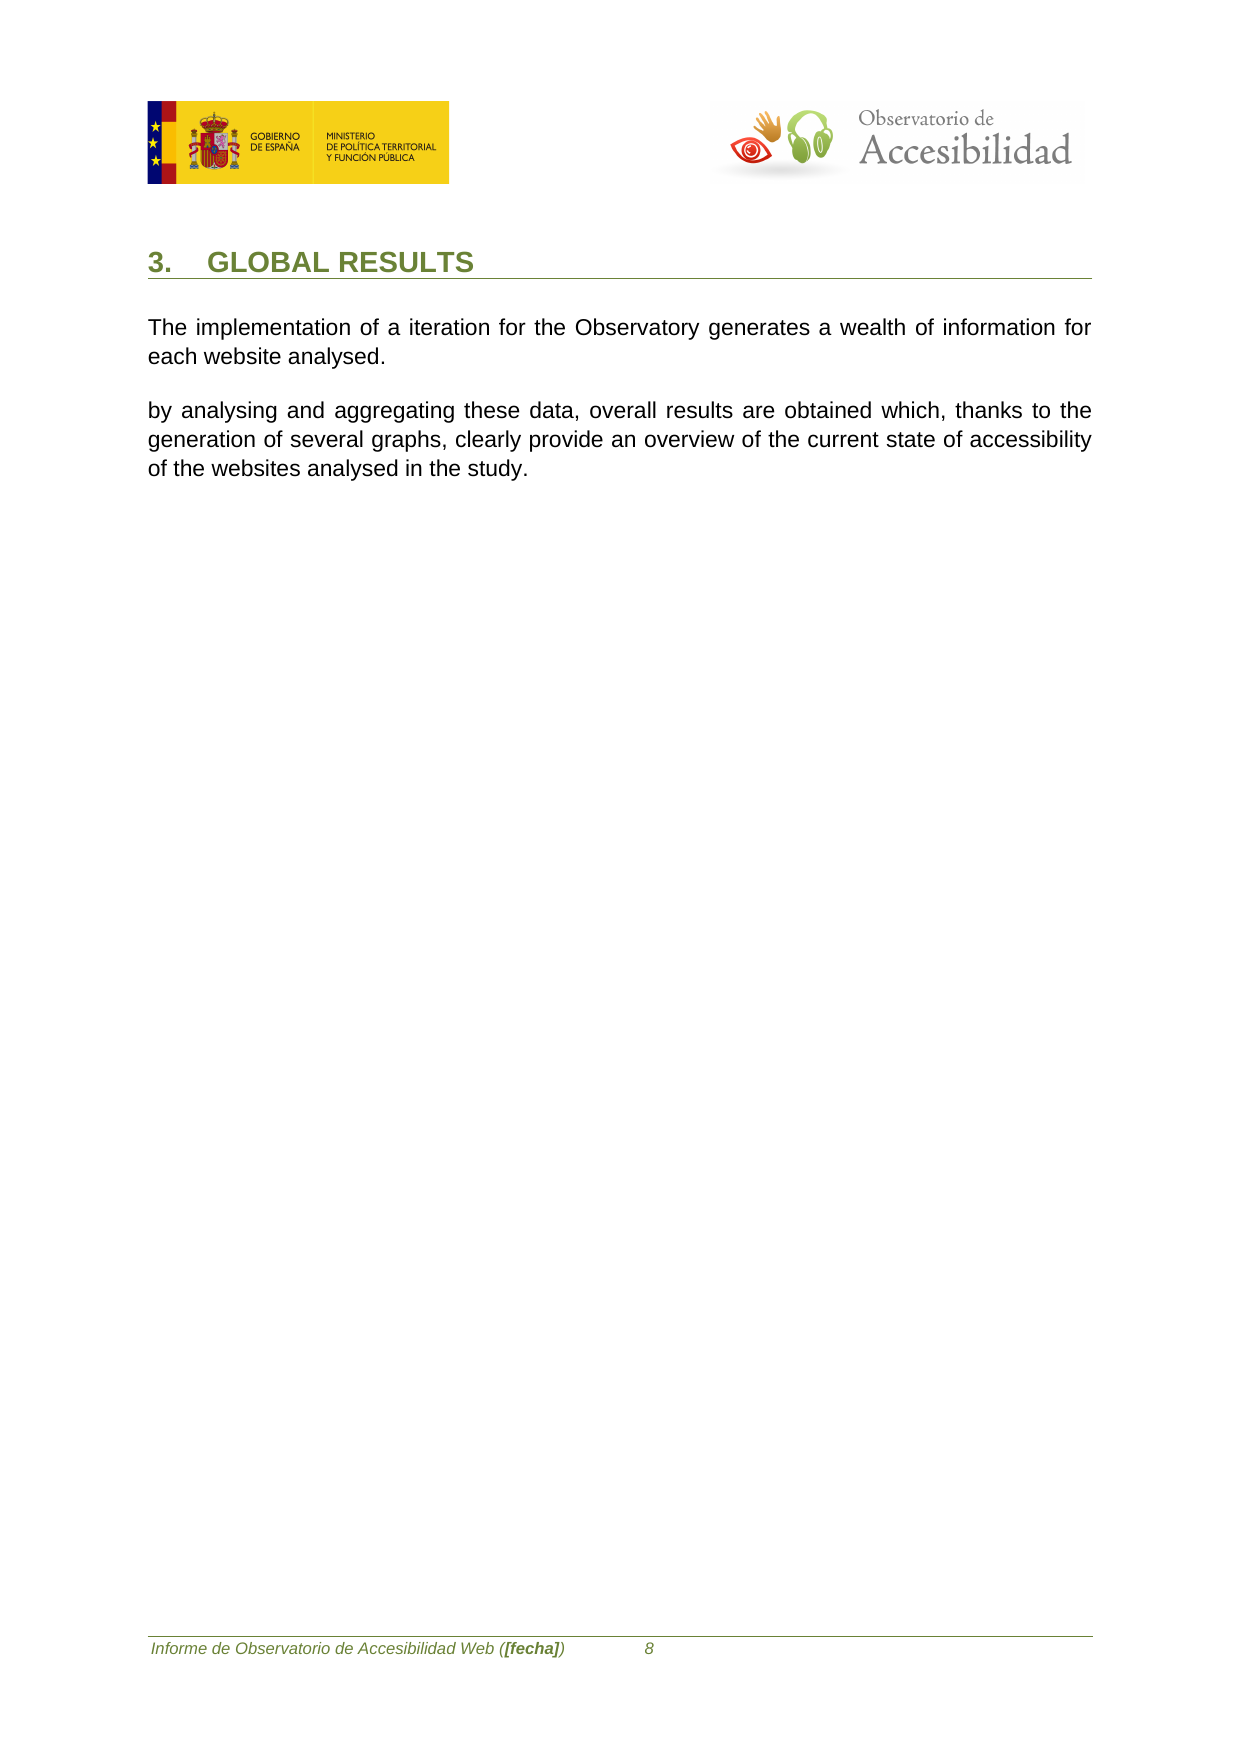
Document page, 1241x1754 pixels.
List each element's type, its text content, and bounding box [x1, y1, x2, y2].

picture [147, 101, 450, 184]
text by analysing and aggregating these data, overall results are obtained which, thanks to the generation of several graphs, clearly provide an overview of the current state of accessibility of the websites analysed in the study. [148, 397, 1092, 481]
picture [710, 101, 1086, 184]
text The implementation of a iteration for the Observatory generates a wealth of information for each website analysed. [148, 314, 1092, 369]
subtitle GLOBAL RESULTS [148, 245, 1092, 278]
